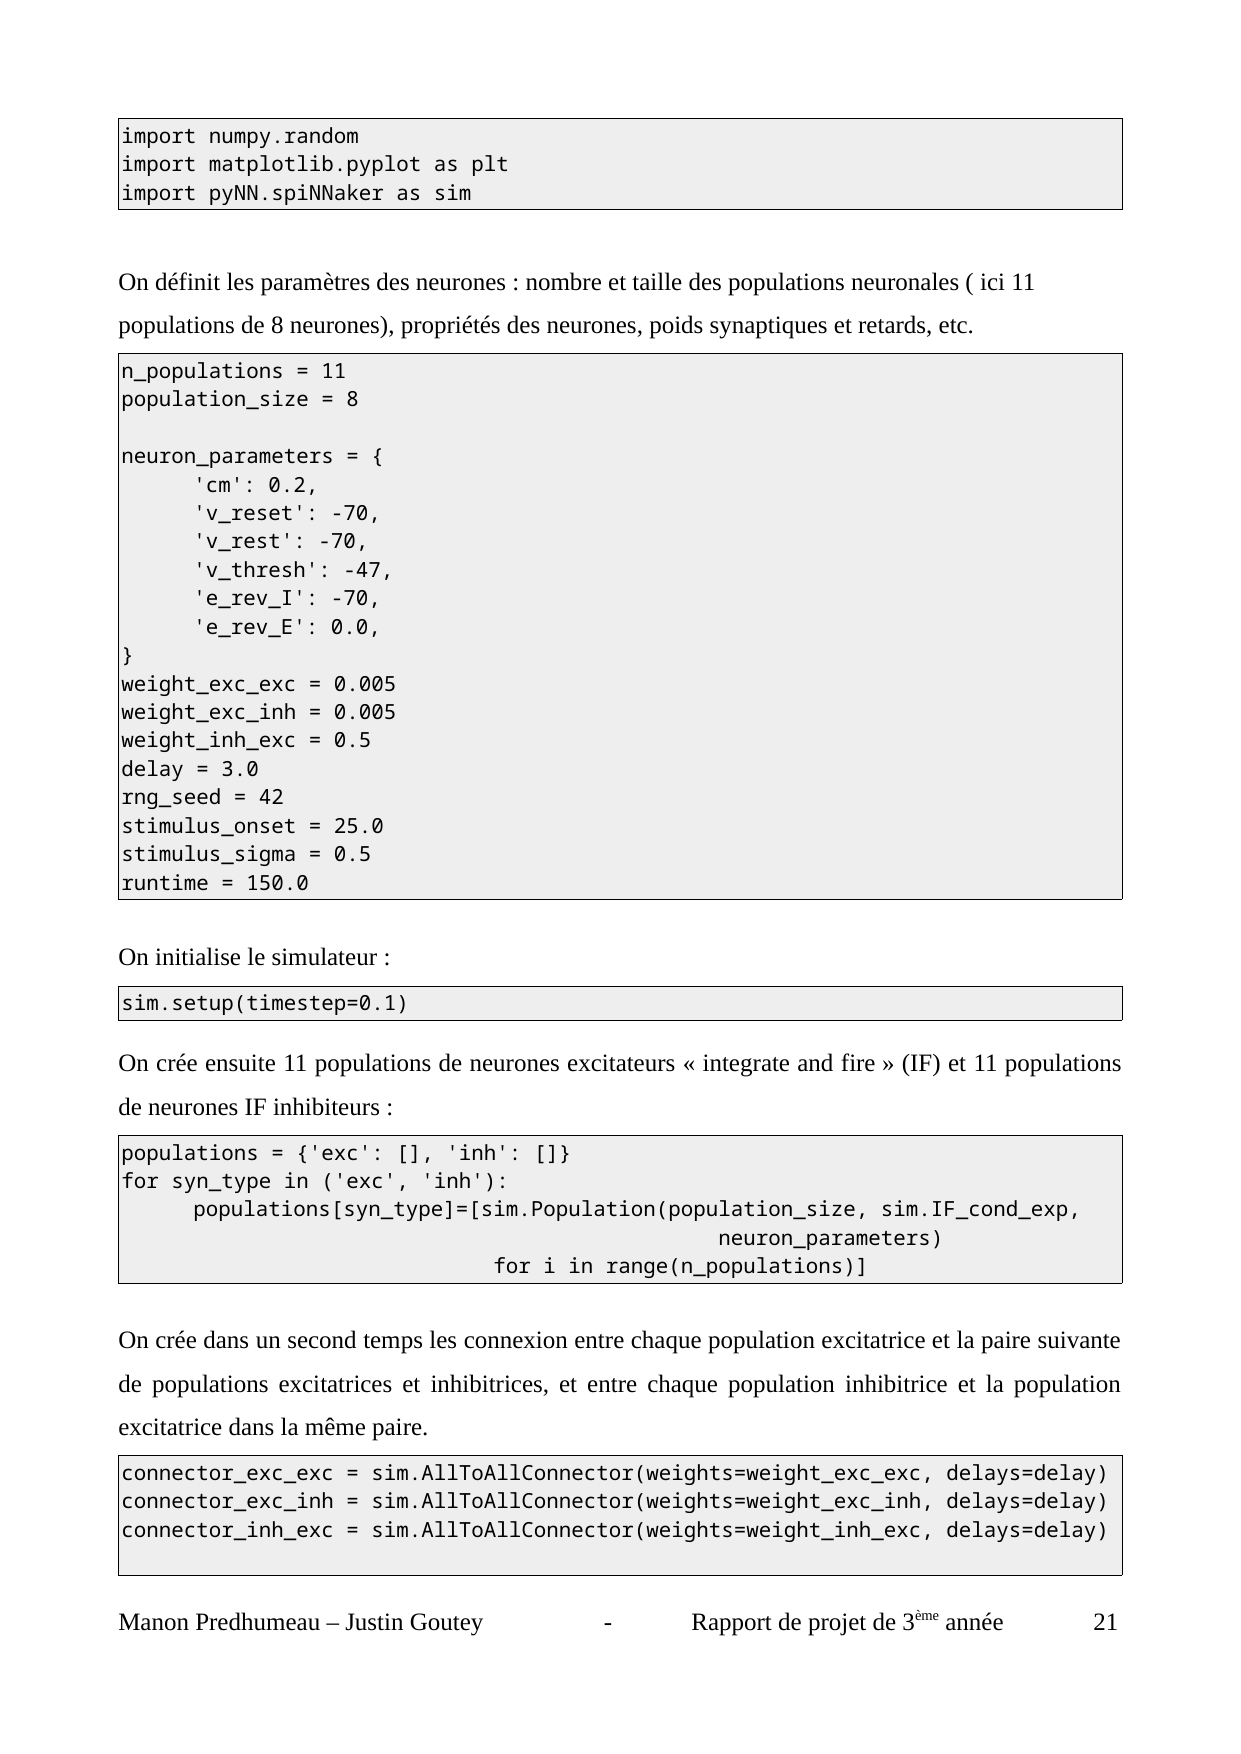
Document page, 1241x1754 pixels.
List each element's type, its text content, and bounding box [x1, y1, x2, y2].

text stimulus_onset = 25.0 [119, 808, 1122, 836]
text sim.setup(timestep=0.1) [119, 987, 1122, 1020]
text 'e_rev_E': 0.0, [119, 609, 1122, 637]
text populations = {'exc': [], 'inh': []} [119, 1136, 1122, 1163]
text connector_inh_exc = sim.AllToAllConnector(weights=weight_inh_exc, delays=delay) [119, 1512, 1122, 1540]
text import pyNN.spiNNaker as sim [119, 175, 1122, 209]
text On définit les paramètres des neurones : nombre et taille des populations neuronales ( ici 11 [118, 267, 1122, 295]
text On initialise le simulateur : [118, 942, 1122, 971]
text n_populations = 11 [119, 354, 1122, 381]
text connector_exc_exc = sim.AllToAllConnector(weights=weight_exc_exc, delays=delay) [119, 1456, 1122, 1483]
text 'v_reset': -70, [119, 495, 1122, 523]
text populations[syn_type]=[sim.Population(population_size, sim.IF_cond_exp, neuron_parameters) [119, 1192, 1122, 1248]
text runtime = 150.0 [119, 865, 1122, 899]
text 'e_rev_I': -70, [119, 580, 1122, 609]
text weight_exc_inh = 0.005 [119, 694, 1122, 723]
text delay = 3.0 [119, 751, 1122, 779]
text weight_exc_exc = 0.005 [119, 666, 1122, 694]
text populations de 8 neurones), propriétés des neurones, poids synaptiques et retards, etc. [118, 310, 1122, 338]
text population_size = 8 [119, 381, 1122, 410]
text rng_seed = 42 [119, 779, 1122, 808]
text import matplotlib.pyplot as plt [119, 147, 1122, 175]
text 'v_rest': -70, [119, 523, 1122, 552]
text On crée ensuite 11 populations de neurones excitateurs « integrate and fire » (IF) et 11 populations de neurones IF inhibiteurs : [118, 1048, 1122, 1120]
text for syn_type in ('exc', 'inh'): [119, 1163, 1122, 1192]
text On crée dans un second temps les connexion entre chaque population excitatrice et la paire suivante de populations excitatrices et inhibitrices, et entre chaque population inhibitrice et la population excitatrice dans la même paire. [118, 1326, 1122, 1441]
text neuron_parameters = { [119, 438, 1122, 467]
text import numpy.random [119, 119, 1122, 147]
text stimulus_sigma = 0.5 [119, 836, 1122, 865]
text connector_exc_inh = sim.AllToAllConnector(weights=weight_exc_inh, delays=delay) [119, 1483, 1122, 1512]
text weight_inh_exc = 0.5 [119, 723, 1122, 751]
text 'v_thresh': -47, [119, 552, 1122, 580]
text for i in range(n_populations)] [119, 1248, 1122, 1283]
text } [119, 637, 1122, 666]
text 'cm': 0.2, [119, 467, 1122, 495]
